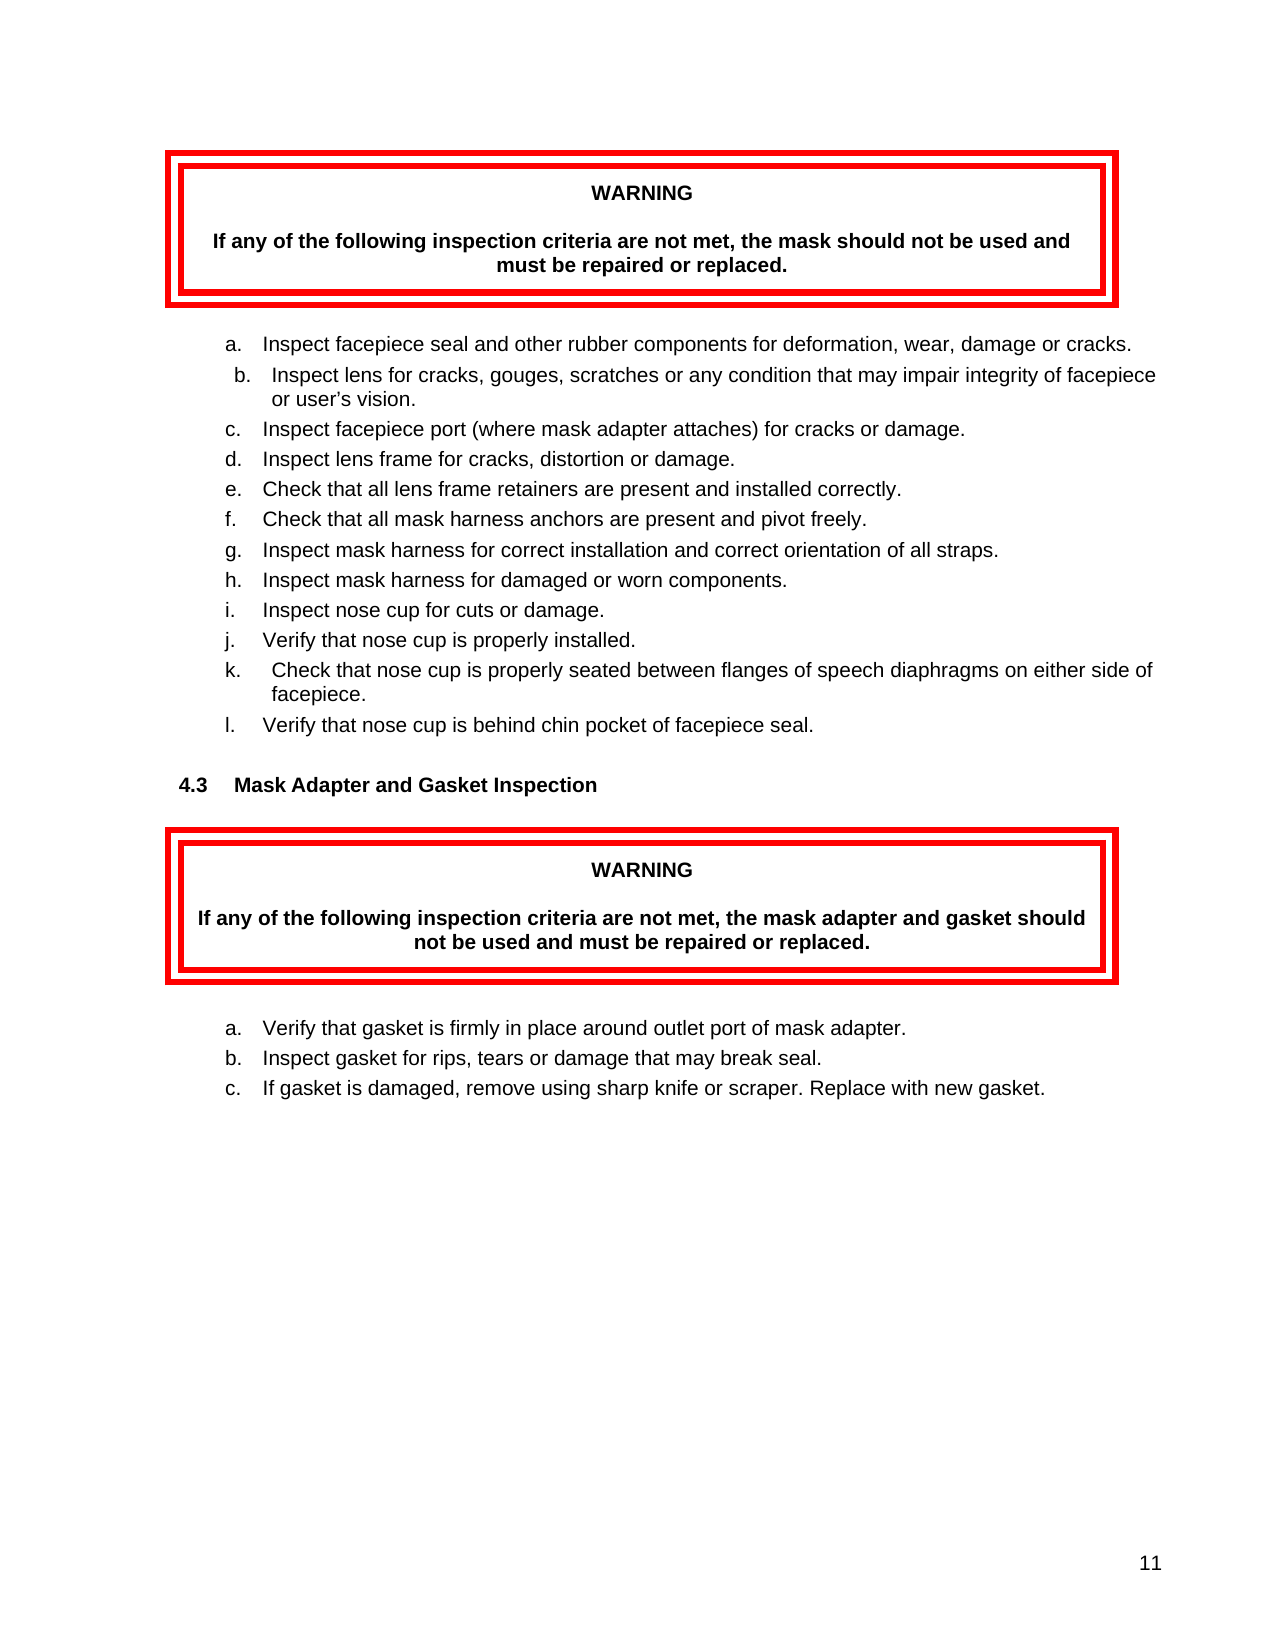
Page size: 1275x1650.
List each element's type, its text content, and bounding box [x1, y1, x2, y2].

text If any of the following inspection criteria are not met, the mask adapter and gasket should not be used and must be repaired or replaced. [171, 875, 1112, 979]
list Inspect mask harness for correct installation and correct orientation of all straps. [225, 537, 1162, 561]
list Inspect facepiece seal and other rubber components for deformation, wear, damage or cracks. [225, 332, 1162, 356]
list Check that all mask harness anchors are present and pivot freely. [225, 507, 1162, 531]
text If any of the following inspection criteria are not met, the mask should not be used and must be repaired or replaced. [171, 198, 1112, 302]
list Inspect nose cup for cuts or damage. [225, 598, 1162, 622]
list Inspect lens for cracks, gouges, scratches or any condition that may impair integrity of facepiece or user’s vision. [234, 362, 1162, 410]
list Inspect gasket for rips, tears or damage that may break seal. [225, 1046, 1162, 1070]
subtitle Mask Adapter and Gasket Inspection [178, 773, 1162, 797]
list Inspect facepiece port (where mask adapter attaches) for cracks or damage. [225, 417, 1162, 441]
list Verify that nose cup is behind chin pocket of facepiece seal. [225, 712, 1162, 736]
list Verify that gasket is firmly in place around outlet port of mask adapter. [225, 1016, 1162, 1039]
list If gasket is damaged, remove using sharp knife or scraper. Replace with new gasket. [225, 1076, 1162, 1100]
list Verify that nose cup is properly installed. [225, 628, 1162, 652]
list Inspect lens frame for cracks, distortion or damage. [225, 447, 1162, 471]
list Inspect mask harness for damaged or worn components. [225, 568, 1162, 592]
list Check that all lens frame retainers are present and installed correctly. [225, 477, 1162, 501]
list Check that nose cup is properly seated between flanges of speech diaphragms on either side of facepiece. [225, 658, 1162, 706]
text WARNING [171, 156, 1112, 198]
text WARNING [171, 833, 1112, 875]
